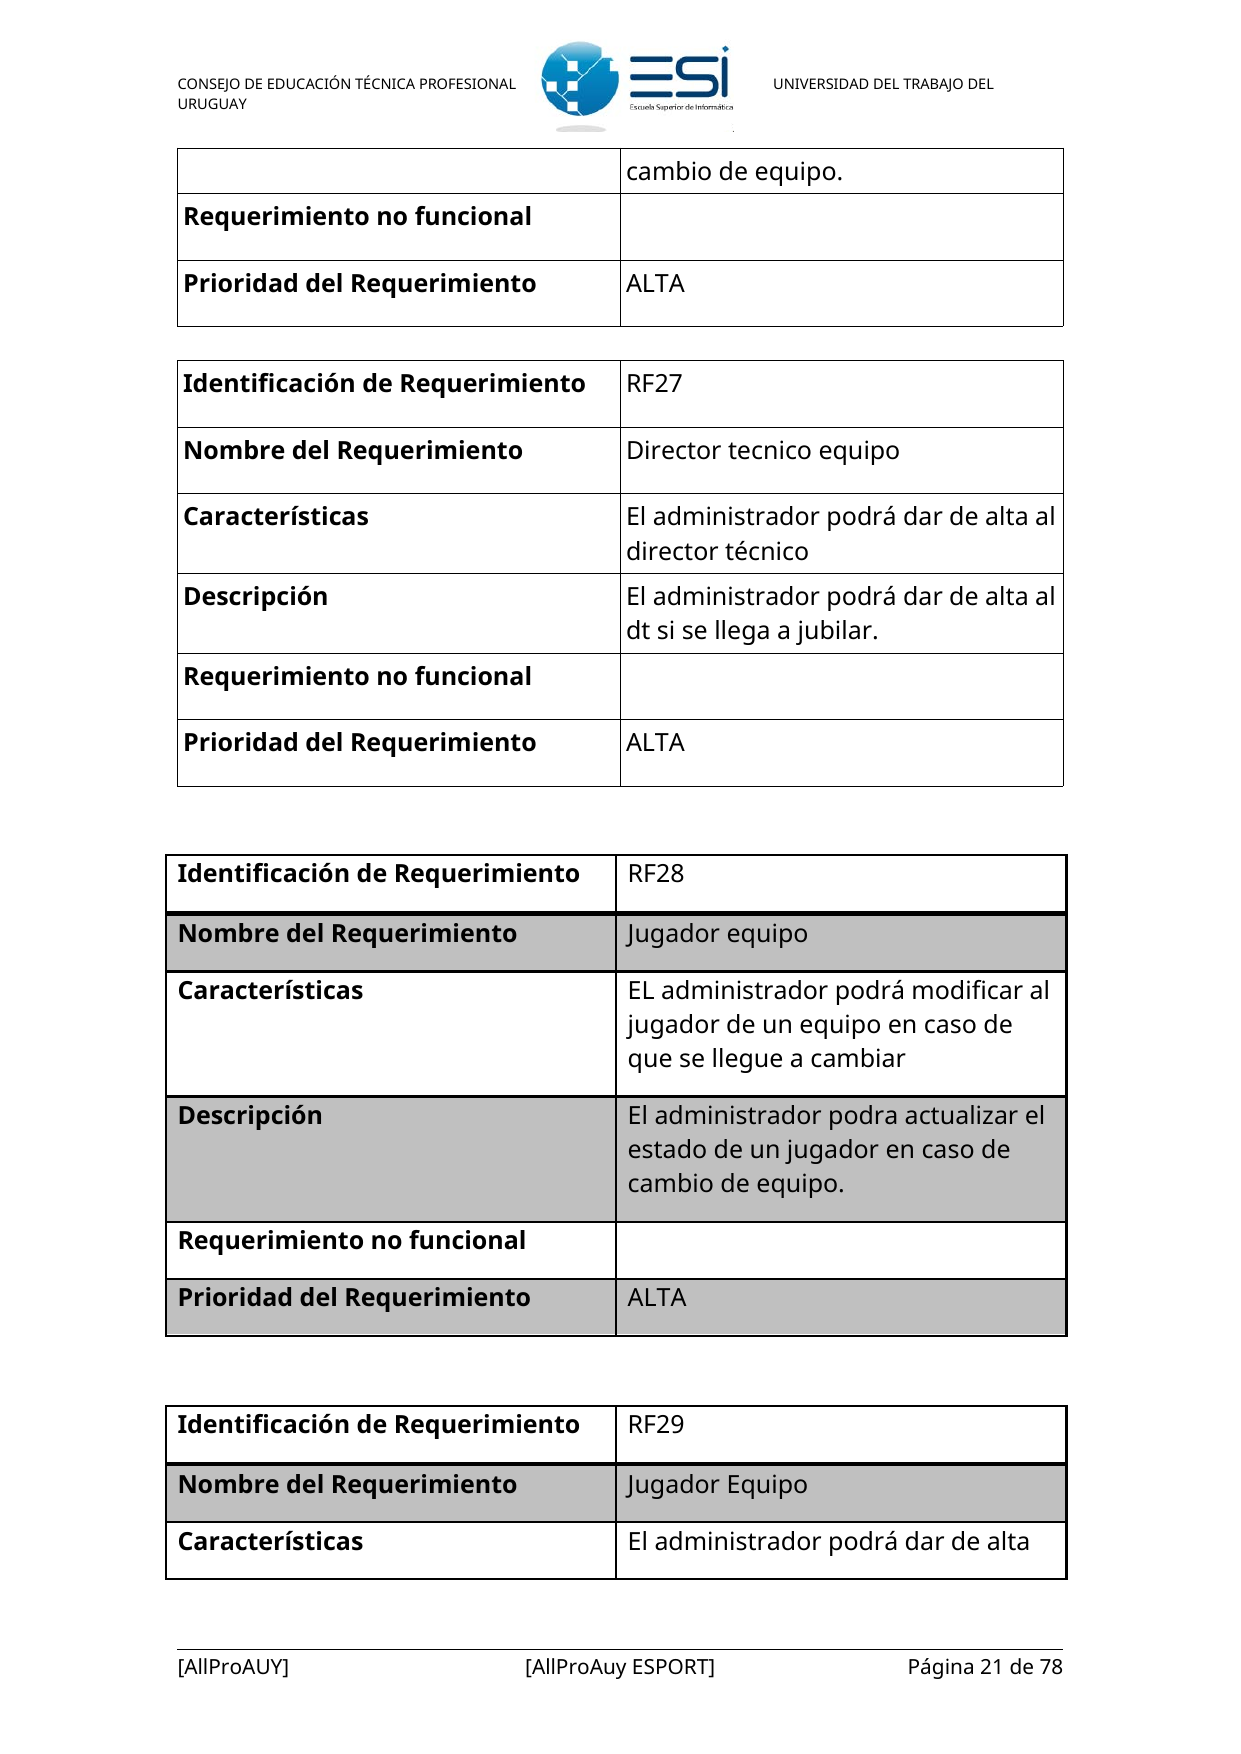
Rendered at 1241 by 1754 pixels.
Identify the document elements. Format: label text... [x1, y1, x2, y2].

table_cell Nombre del Requerimiento [178, 428, 620, 493]
table_cell El administrador podrá dar de alta al dt si se llega a jubilar. [621, 574, 1063, 653]
table_cell Nombre del Requerimiento [167, 1466, 615, 1521]
table_cell Jugador Equipo [617, 1466, 1065, 1521]
table_cell Prioridad del Requerimiento [178, 720, 620, 786]
table_cell [617, 1223, 1065, 1277]
table_header RF28 [617, 856, 1065, 911]
table_cell Descripción [178, 574, 620, 653]
table_cell Requerimiento no funcional [167, 1223, 615, 1277]
table_cell Requerimiento no funcional [178, 654, 620, 719]
picture [534, 39, 734, 132]
table_cell Descripción [167, 1098, 615, 1221]
table_cell Prioridad del Requerimiento [178, 261, 620, 326]
table_cell Director tecnico equipo [621, 428, 1063, 493]
table_cell El administrador podrá dar de alta [617, 1523, 1065, 1578]
table_cell EL administrador podrá modificar al jugador de un equipo en caso de que se llegue a cambiar [617, 973, 1065, 1095]
table_cell cambio de equipo. [621, 149, 1063, 193]
table_cell Características [167, 1523, 615, 1578]
table_cell Características [178, 494, 620, 573]
table_cell [178, 149, 620, 193]
table_cell ALTA [617, 1280, 1065, 1334]
table_header Identificación de Requerimiento [167, 856, 615, 911]
table_header RF27 [621, 361, 1063, 427]
table_cell Nombre del Requerimiento [167, 916, 615, 970]
table_header RF29 [617, 1407, 1065, 1462]
table_cell ALTA [621, 720, 1063, 786]
table_cell ALTA [621, 261, 1063, 326]
table_cell Características [167, 973, 615, 1095]
table_cell El administrador podrá dar de alta al director técnico [621, 494, 1063, 573]
table_header Identificación de Requerimiento [178, 361, 620, 427]
table_cell [621, 654, 1063, 719]
table_cell El administrador podra actualizar el estado de un jugador en caso de cambio de equipo. [617, 1098, 1065, 1221]
table_header Identificación de Requerimiento [167, 1407, 615, 1462]
table_cell Requerimiento no funcional [178, 194, 620, 260]
table_cell Prioridad del Requerimiento [167, 1280, 615, 1334]
table_cell [621, 194, 1063, 260]
table_cell Jugador equipo [617, 916, 1065, 970]
